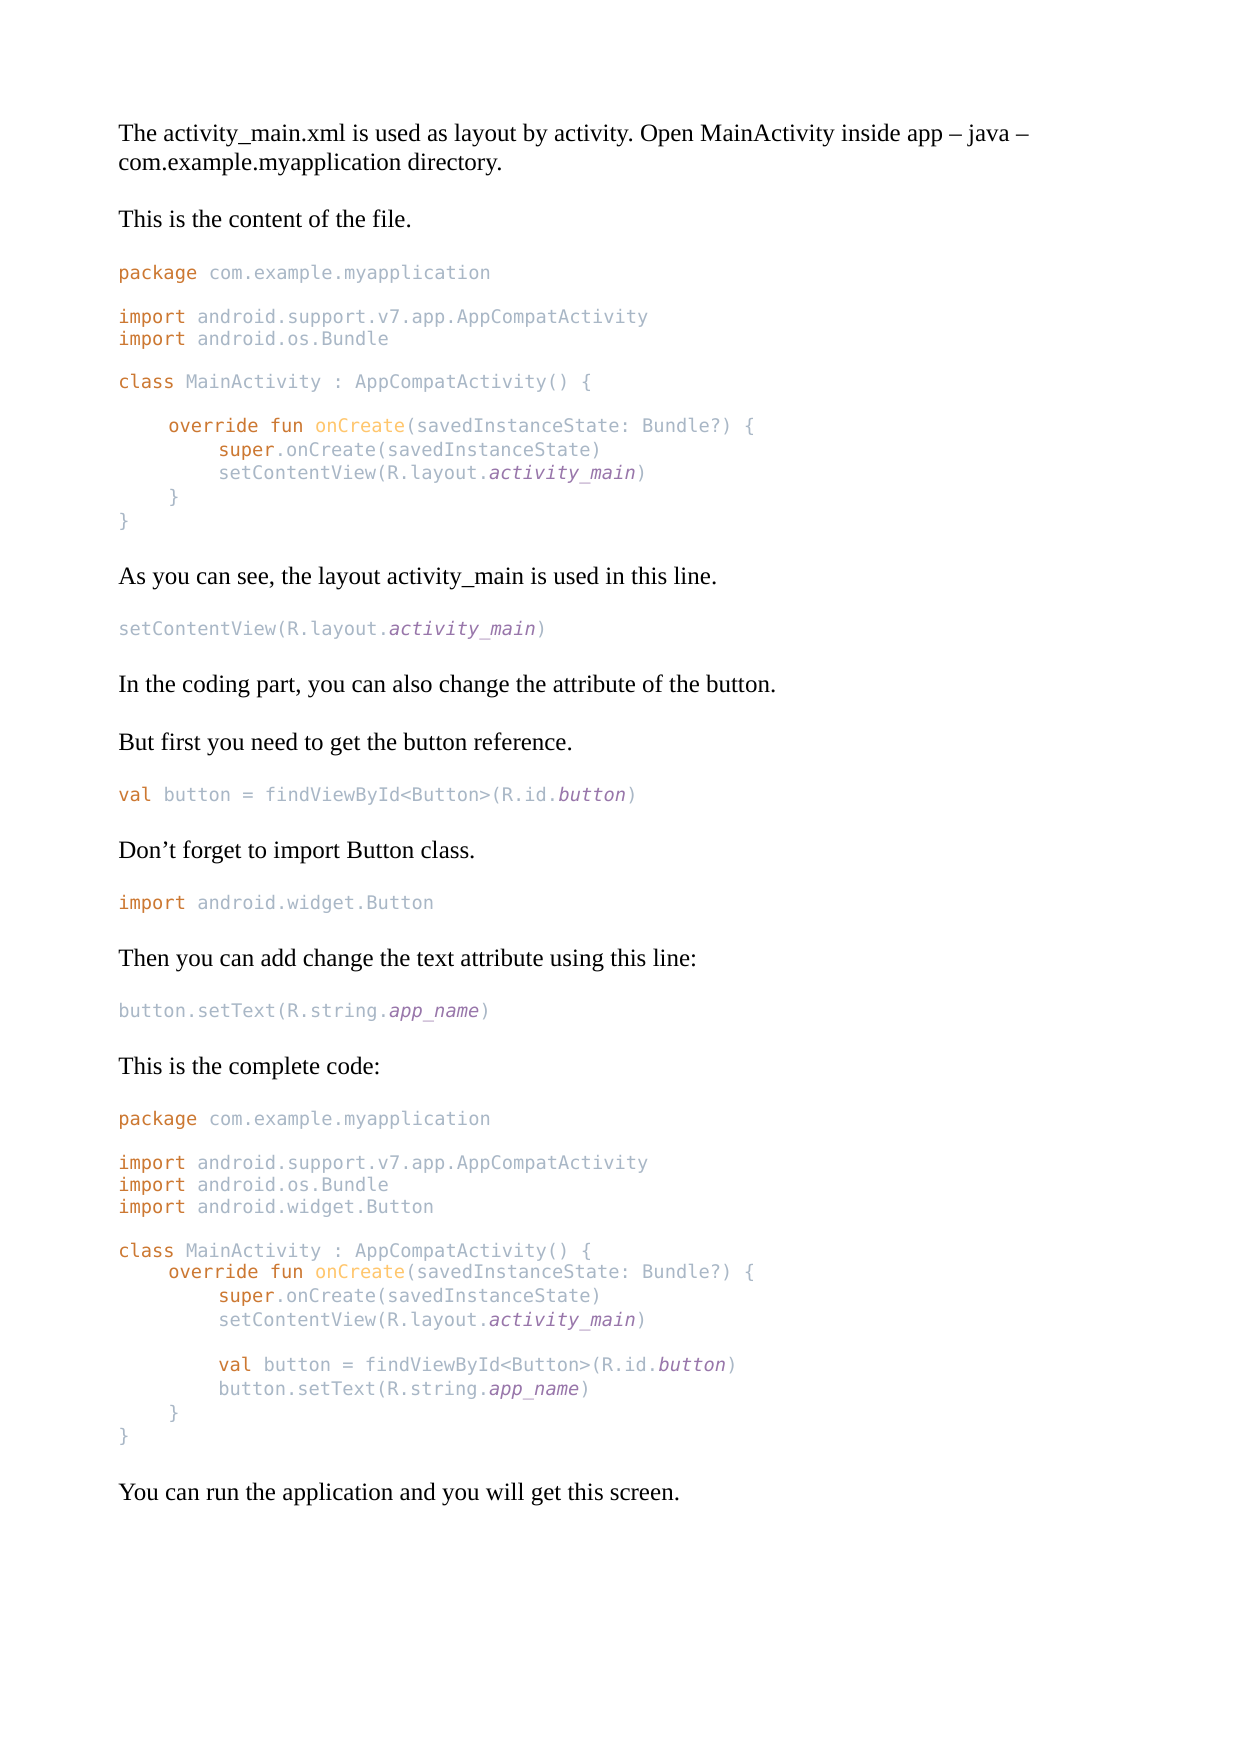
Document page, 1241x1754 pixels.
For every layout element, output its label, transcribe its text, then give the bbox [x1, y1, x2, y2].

text override fun onCreate(savedInstanceState: Bundle?) { [118, 1262, 1122, 1285]
text Then you can add change the text attribute using this line: [118, 943, 1122, 972]
text package com.example.myapplication [118, 1108, 1122, 1130]
text import android.widget.Button [118, 892, 1122, 914]
text button.setText(R.string.app_name) [118, 1378, 1122, 1402]
text This is the content of the file. [118, 204, 1122, 233]
text setContentView(R.layout.activity_main) [118, 618, 1122, 640]
text This is the complete code: [118, 1051, 1122, 1080]
text class MainActivity : AppCompatActivity() { [118, 371, 1122, 393]
text } [118, 1425, 1122, 1447]
text You can run the application and you will get this screen. [118, 1477, 1122, 1505]
text In the coding part, you can also change the attribute of the button. [118, 669, 1122, 698]
text } [118, 1402, 1122, 1425]
text } [118, 509, 1122, 531]
text class MainActivity : AppCompatActivity() { [118, 1240, 1122, 1262]
text val button = findViewById<Button>(R.id.button) [118, 784, 1122, 806]
text package com.example.myapplication [118, 262, 1122, 284]
text import android.support.v7.app.AppCompatActivity [118, 306, 1122, 327]
text super.onCreate(savedInstanceState) [118, 1285, 1122, 1309]
text super.onCreate(savedInstanceState) [118, 439, 1122, 462]
text import android.os.Bundle [118, 1174, 1122, 1196]
text import android.os.Bundle [118, 327, 1122, 349]
text val button = findViewById<Button>(R.id.button) [118, 1354, 1122, 1378]
text import android.widget.Button [118, 1196, 1122, 1218]
text setContentView(R.layout.activity_main) [118, 1309, 1122, 1332]
text import android.support.v7.app.AppCompatActivity [118, 1152, 1122, 1174]
text } [118, 486, 1122, 509]
text As you can see, the layout activity_main is used in this line. [118, 561, 1122, 590]
text Don’t forget to import Button class. [118, 835, 1122, 863]
text override fun onCreate(savedInstanceState: Bundle?) { [118, 415, 1122, 439]
text But first you need to get the button reference. [118, 727, 1122, 755]
text The activity_main.xml is used as layout by activity. Open MainActivity inside app – java – com.example.myapplication directory. [118, 118, 1122, 176]
text setContentView(R.layout.activity_main) [118, 462, 1122, 486]
text button.setText(R.string.app_name) [118, 1000, 1122, 1022]
